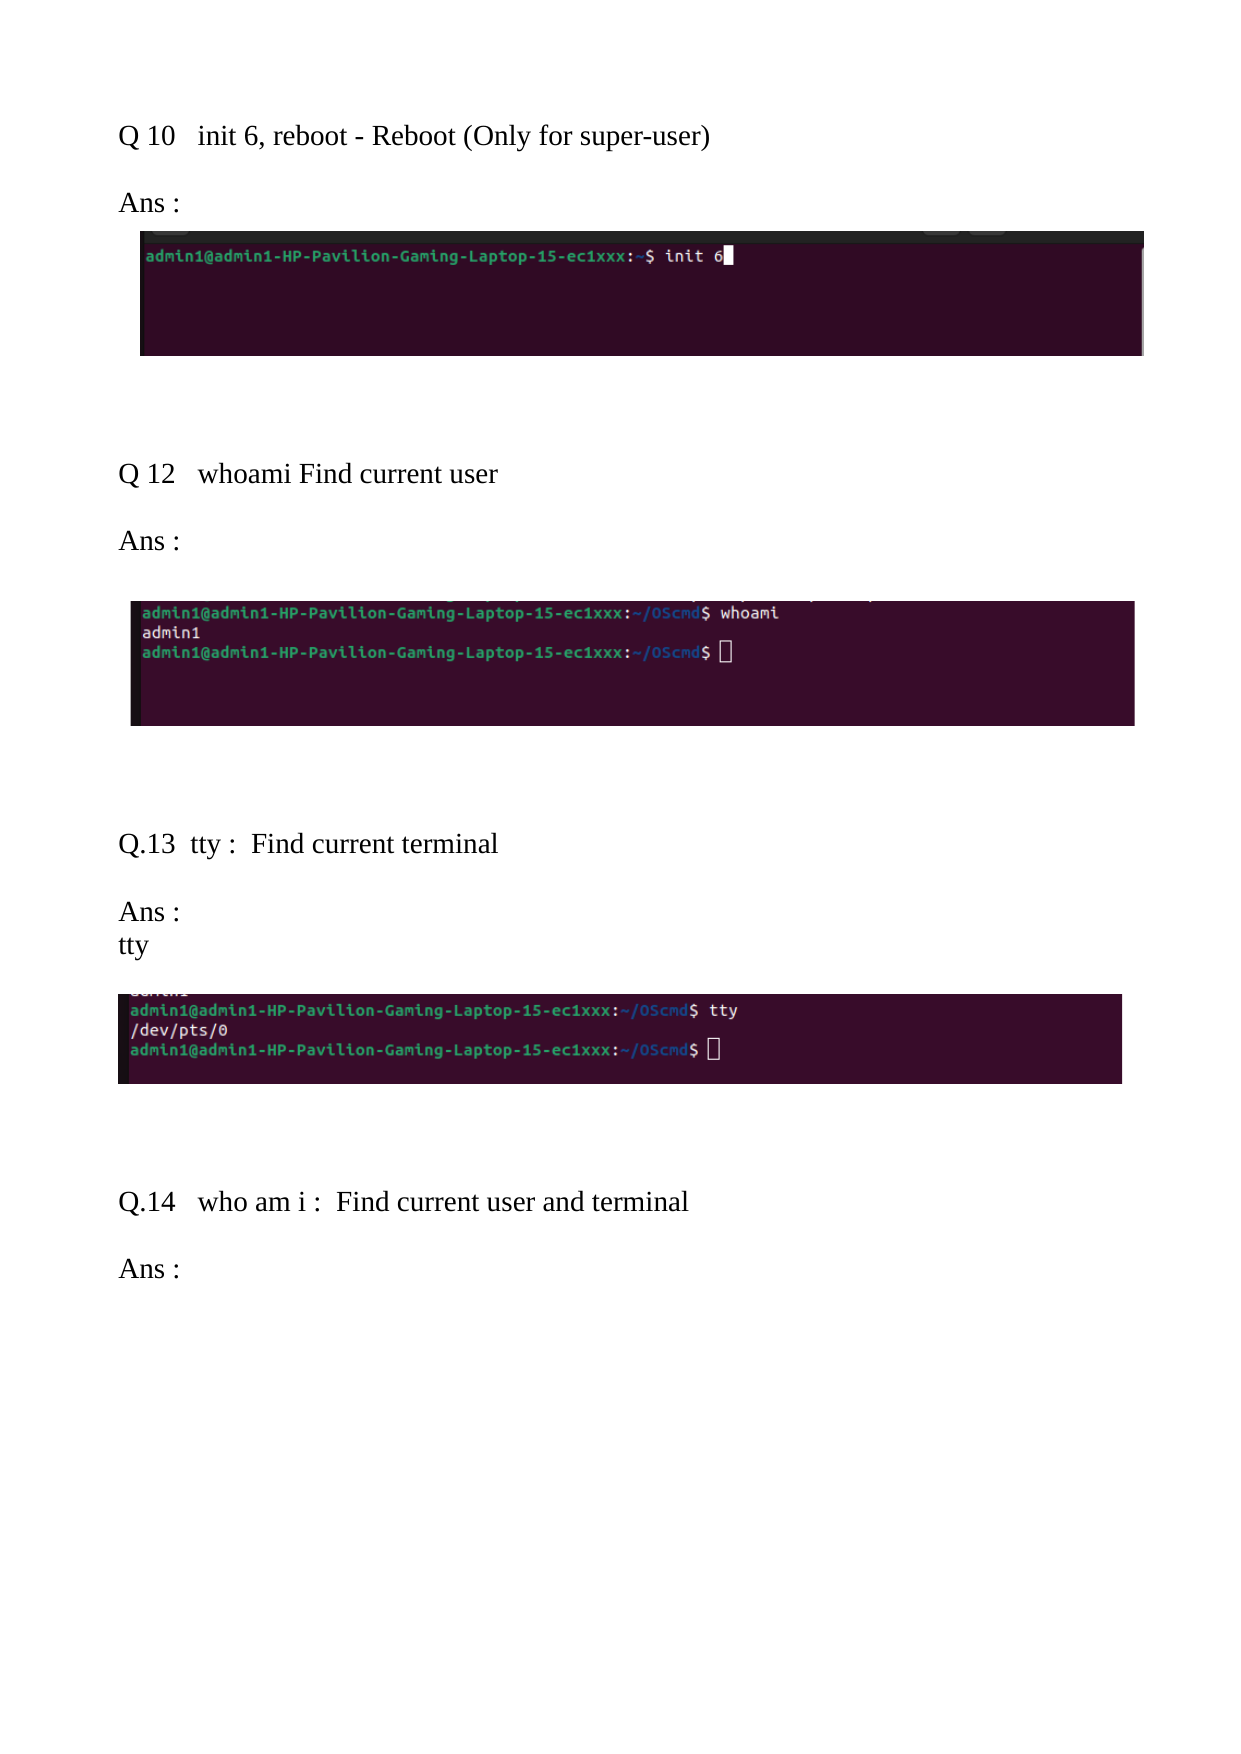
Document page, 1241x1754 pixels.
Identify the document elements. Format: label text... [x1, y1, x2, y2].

text Ans : [118, 1251, 1122, 1285]
text Q 10 init 6, reboot - Reboot (Only for super-user) [118, 118, 1122, 152]
picture [140, 231, 1144, 356]
text Ans : [118, 523, 1122, 557]
text Ans : [118, 894, 1122, 927]
picture [130, 601, 1135, 726]
picture [118, 994, 1123, 1084]
text Q.13 tty : Find current terminal [118, 827, 1122, 860]
text tty [118, 927, 1122, 961]
text Ans : [118, 185, 1122, 219]
text Q 12 whoami Find current user [118, 456, 1122, 490]
text Q.14 who am i : Find current user and terminal [118, 1184, 1122, 1218]
